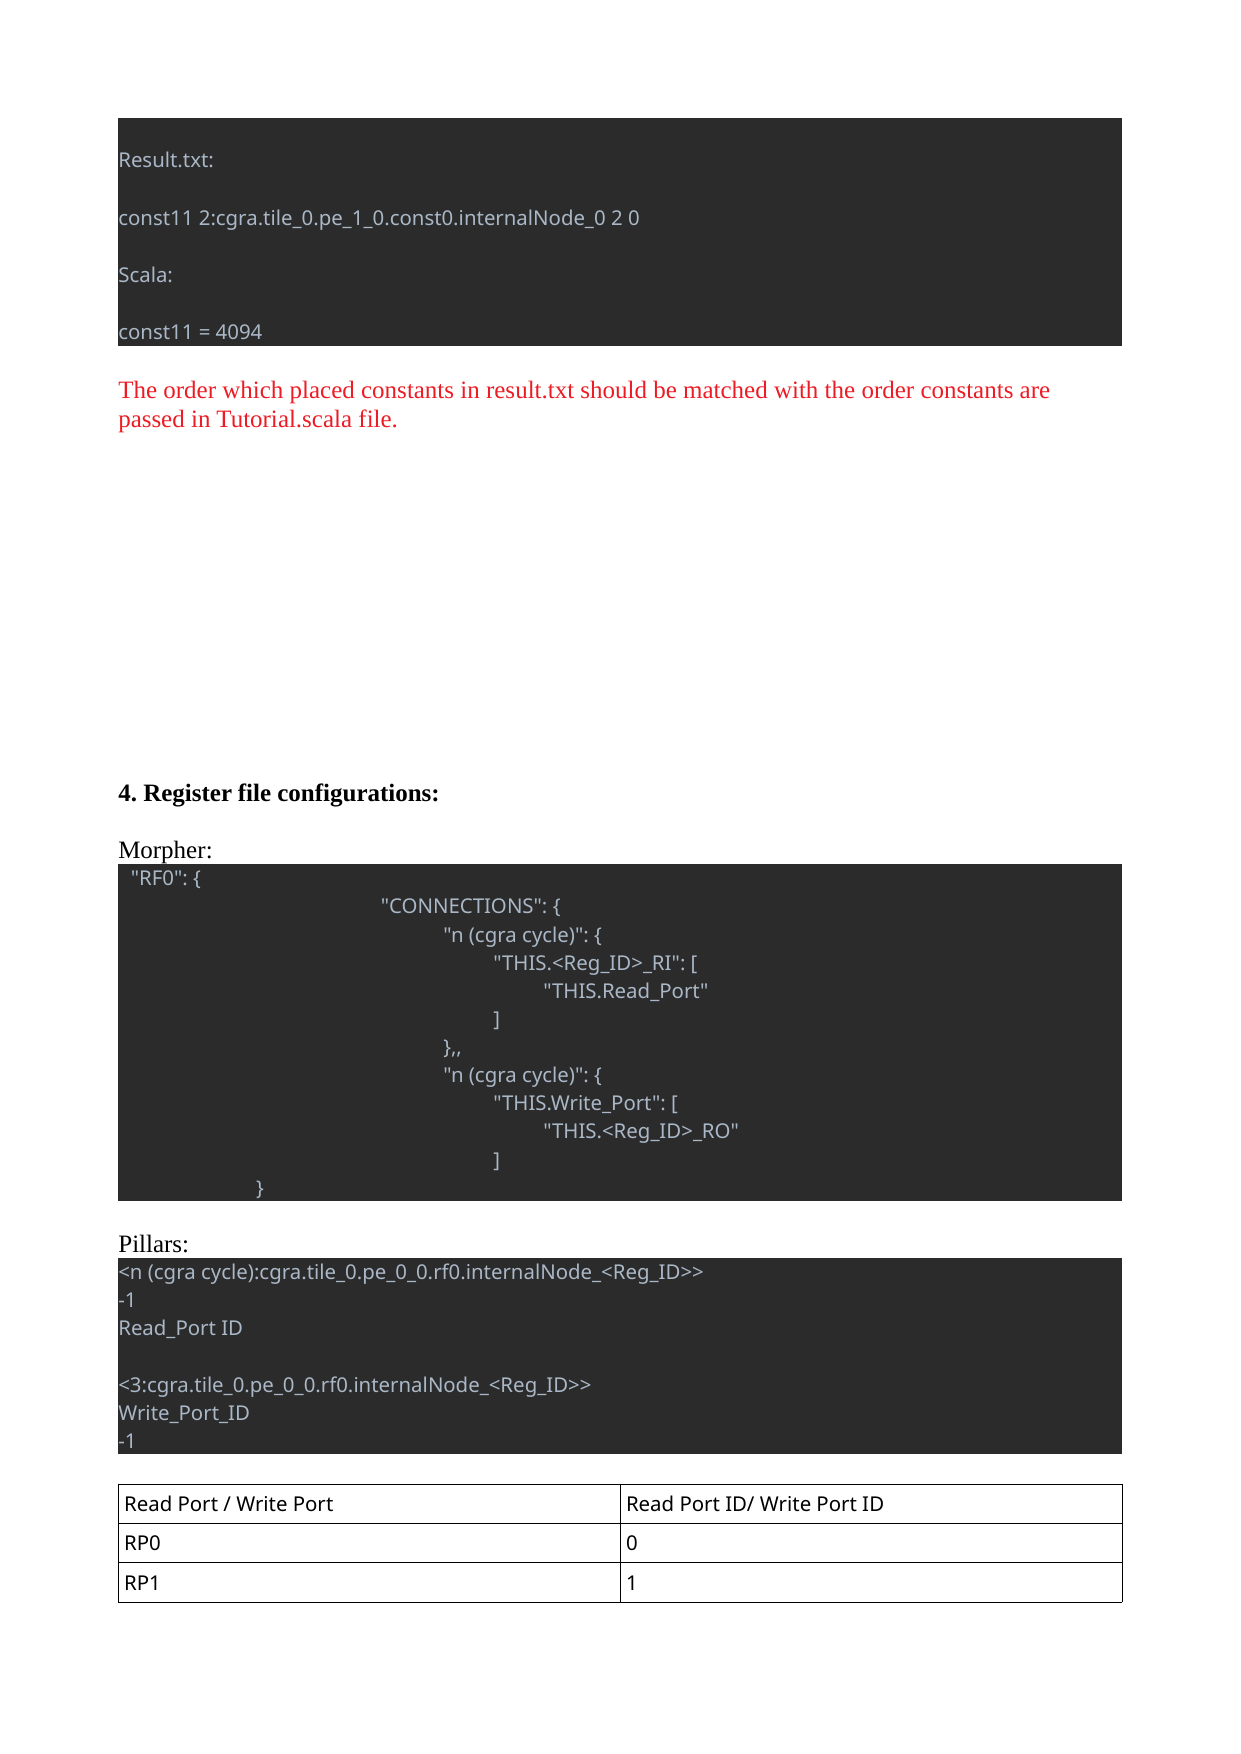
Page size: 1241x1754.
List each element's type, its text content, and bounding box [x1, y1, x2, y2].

text "THIS.Read_Port" [118, 976, 1122, 1004]
text const11 2:cgra.tile_0.pe_1_0.const0.internalNode_0 2 0 [118, 203, 1122, 231]
text "n (cgra cycle)": { [118, 920, 1122, 948]
text "THIS.<Reg_ID>_RI": [ [118, 948, 1122, 976]
text "THIS.Write_Port": [ [118, 1089, 1122, 1117]
text } [118, 1173, 1122, 1201]
text Pillars: [118, 1229, 1122, 1258]
table_cell RP1 [119, 1563, 620, 1602]
text },, [118, 1033, 1122, 1061]
text const11 = 4094 [118, 318, 1122, 346]
table_cell RP0 [119, 1524, 620, 1562]
text ] [118, 1145, 1122, 1173]
text The order which placed constants in result.txt should be matched with the order constants are passed in Tutorial.scala file. [118, 375, 1122, 433]
table_cell 0 [621, 1524, 1122, 1562]
text -1 [118, 1426, 1122, 1454]
table_header Read Port ID/ Write Port ID [621, 1485, 1122, 1523]
text Result.txt: [118, 146, 1122, 174]
text "RF0": { [118, 864, 1122, 892]
text <3:cgra.tile_0.pe_0_0.rf0.internalNode_<Reg_ID>> [118, 1371, 1122, 1398]
text ] [118, 1004, 1122, 1033]
text 4. Register file configurations: [118, 778, 1122, 806]
text Scala: [118, 261, 1122, 288]
text Write_Port_ID [118, 1398, 1122, 1426]
text Morpher: [118, 835, 1122, 864]
table_header Read Port / Write Port [119, 1485, 620, 1523]
text "THIS.<Reg_ID>_RO" [118, 1117, 1122, 1145]
table_cell 1 [621, 1563, 1122, 1602]
text <n (cgra cycle):cgra.tile_0.pe_0_0.rf0.internalNode_<Reg_ID>> -1 Read_Port ID [118, 1258, 1122, 1341]
text "n (cgra cycle)": { [118, 1061, 1122, 1089]
text "CONNECTIONS": { [118, 892, 1122, 920]
